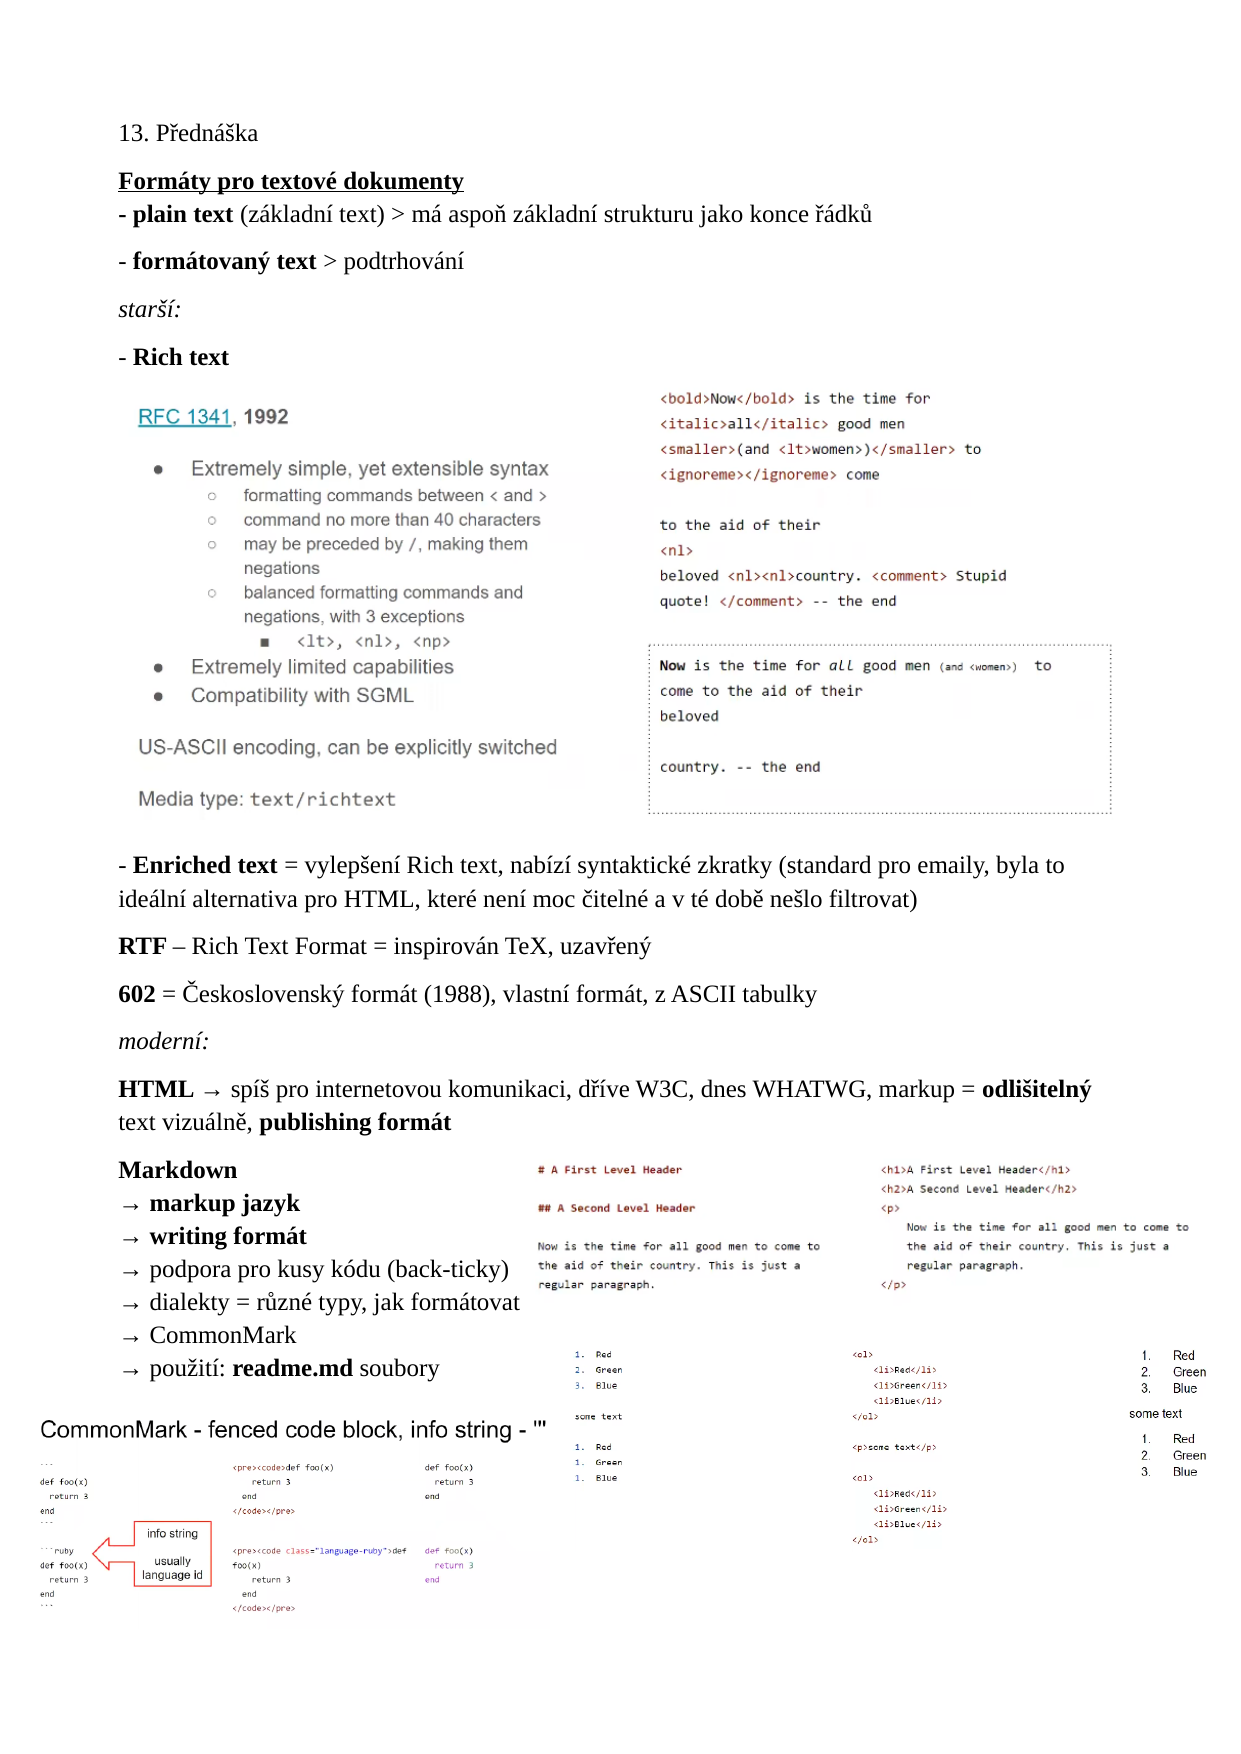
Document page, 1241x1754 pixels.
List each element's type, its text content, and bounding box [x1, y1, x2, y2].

picture [109, 375, 1114, 820]
picture [27, 1404, 551, 1629]
picture [563, 1328, 1229, 1552]
text RTF – Rich Text Format = inspirován TeX, uzavřený [118, 931, 1122, 960]
text - Enriched text = vylepšení Rich text, nabízí syntaktické zkratky (standard pro emaily, byla to ideální alternativa pro HTML, které není moc čitelné a v té době nešlo filtrovat) [118, 818, 1122, 912]
text Formáty pro textové dokumenty - plain text (základní text) > má aspoň základní strukturu jako konce řádků [118, 166, 1122, 227]
text HTML → spíš pro internetovou komunikaci, dříve W3C, dnes WHATWG, markup = odlišitelný text vizuálně, publishing formát [118, 1074, 1122, 1136]
text Markdown → markup jazyk → writing formát → podpora pro kusy kódu (back-ticky) → dialekty = různé typy, jak formátovat → CommonMark → použití: readme.md soubory [118, 1155, 1122, 1382]
text - formátovaný text > podtrhování [118, 246, 1122, 275]
text starší: [118, 294, 1122, 323]
picture [525, 1151, 1195, 1306]
text - Rich text [118, 342, 1122, 370]
text moderní: [118, 1026, 1122, 1055]
text 602 = Československý formát (1988), vlastní formát, z ASCII tabulky [118, 979, 1122, 1008]
text 13. Přednáška [118, 118, 1122, 147]
